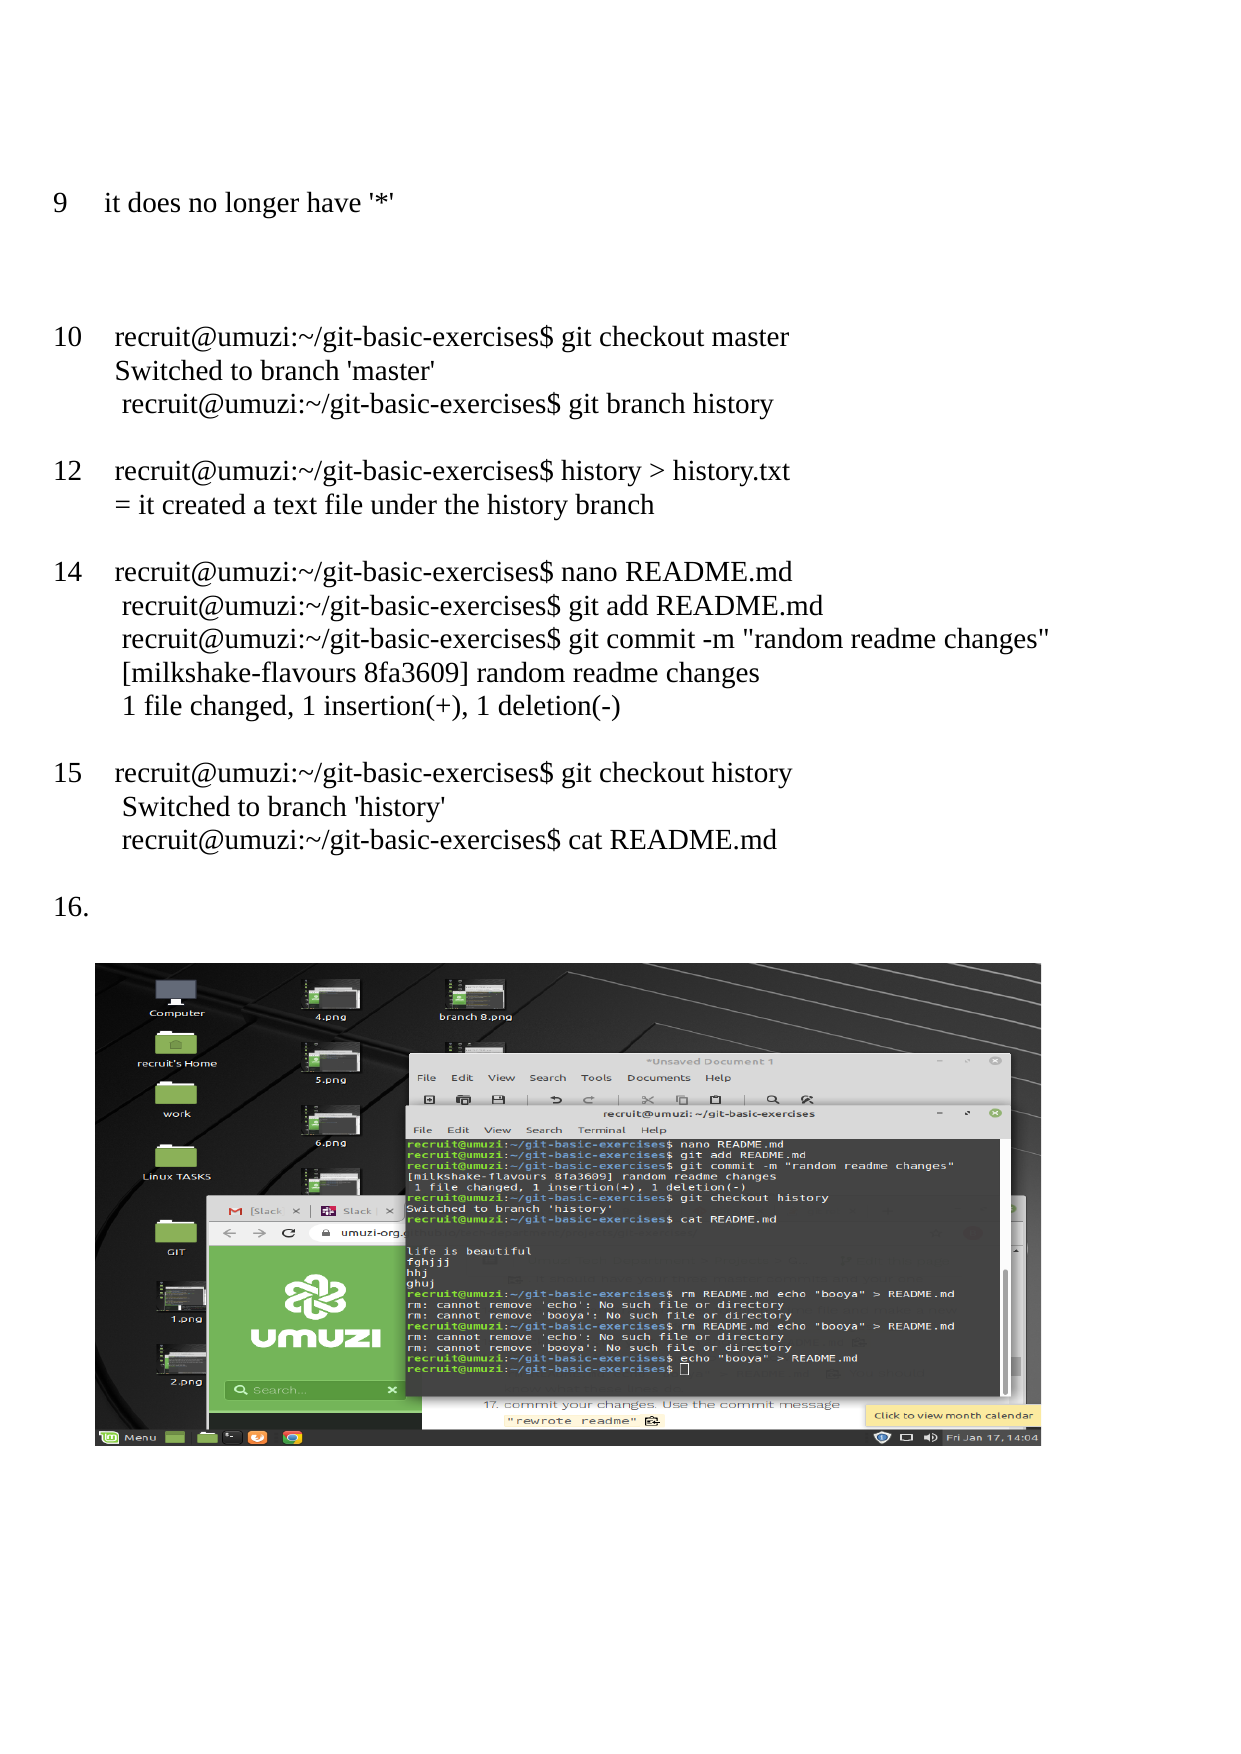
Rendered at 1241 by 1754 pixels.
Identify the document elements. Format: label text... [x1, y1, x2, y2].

text 16. [53, 889, 1123, 923]
text 12 recruit@umuzi:~/git-basic-exercises$ history > history.txt [53, 453, 1123, 487]
text recruit@umuzi:~/git-basic-exercises$ git branch history [53, 386, 1123, 420]
text 1 file changed, 1 insertion(+), 1 deletion(-) [53, 688, 1123, 722]
text recruit@umuzi:~/git-basic-exercises$ cat README.md [53, 822, 1123, 856]
text Switched to branch 'history' [53, 789, 1123, 822]
picture [95, 963, 1042, 1446]
text 9 it does no longer have '*' [53, 185, 1123, 219]
text [milkshake-flavours 8fa3609] random readme changes [53, 655, 1123, 688]
text Switched to branch 'master' [53, 353, 1123, 386]
text recruit@umuzi:~/git-basic-exercises$ git commit -m "random readme changes" [53, 621, 1123, 655]
text 14 recruit@umuzi:~/git-basic-exercises$ nano README.md [53, 554, 1123, 588]
text = it created a text file under the history branch [53, 487, 1123, 521]
text 15 recruit@umuzi:~/git-basic-exercises$ git checkout history [53, 755, 1123, 789]
text 10 recruit@umuzi:~/git-basic-exercises$ git checkout master [53, 319, 1123, 353]
text recruit@umuzi:~/git-basic-exercises$ git add README.md [53, 588, 1123, 621]
